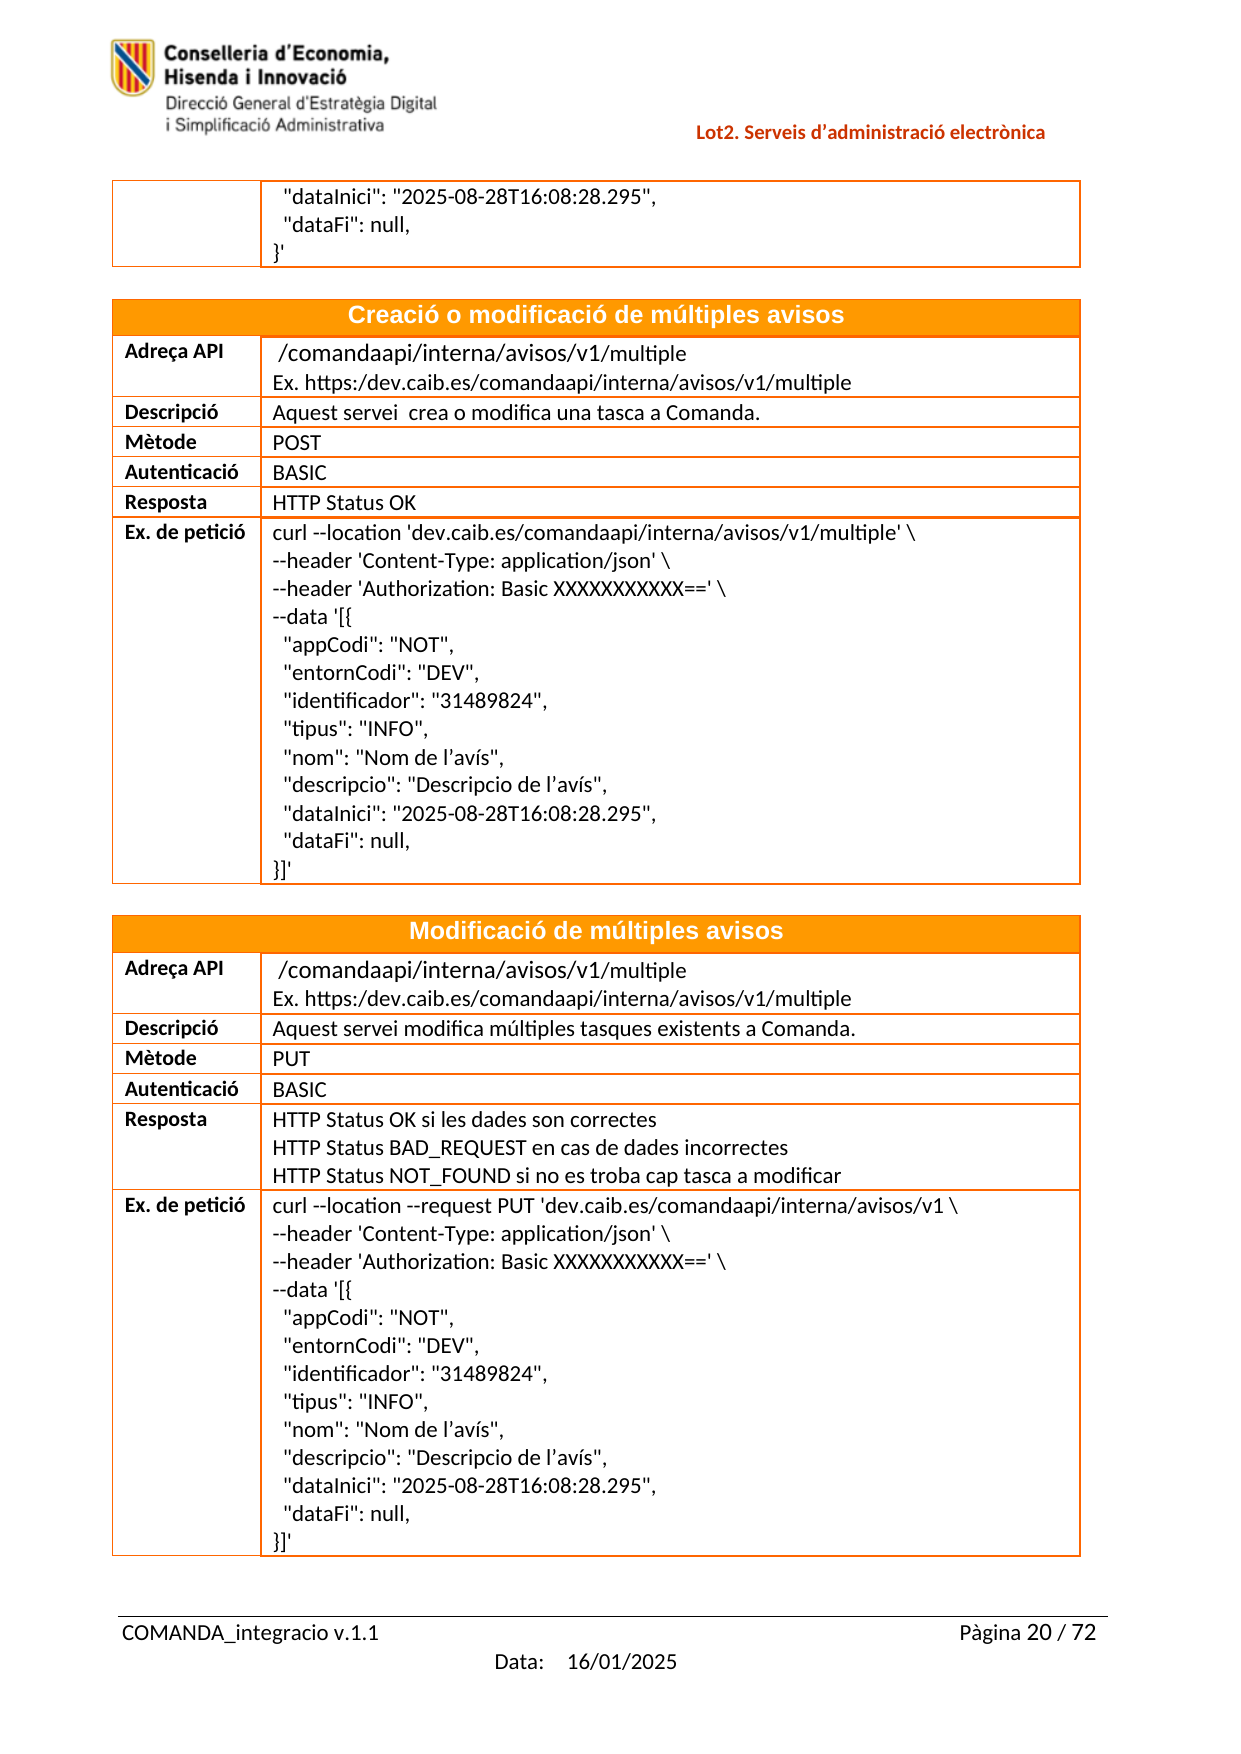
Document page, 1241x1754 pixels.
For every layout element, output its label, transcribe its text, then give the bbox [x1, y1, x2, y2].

table_cell Descripció [113, 1014, 260, 1042]
table_cell HTTP Status OK [262, 488, 1079, 516]
table_cell Mètode [113, 427, 260, 456]
table_cell POST [262, 428, 1079, 456]
table_cell Autenticació [113, 457, 260, 486]
table_cell Resposta [113, 1104, 260, 1189]
table_cell BASIC [262, 1075, 1079, 1103]
picture [100, 26, 467, 156]
table_cell Ex. de petició [113, 1190, 260, 1555]
table_cell Resposta [113, 487, 260, 516]
table_cell curl --location 'dev.caib.es/comandaapi/interna/avisos/v1/multiple' \ --header 'Content-Type: application/json' \ --header 'Authorization: Basic XXXXXXXXXXX==' \ --data '[{ "appCodi": "NOT", "entornCodi": "DEV", "identificador": "31489824", "tipus": "INFO", "nom": "Nom de l’avís", "descripcio": "Descripcio de l’avís", "dataInici": "2025-08-28T16:08:28.295", "dataFi": null, }]' [262, 519, 1079, 883]
table_cell Descripció [113, 397, 260, 426]
table_cell Autenticació [113, 1074, 260, 1103]
table_cell Adreça API [113, 336, 260, 396]
table_cell Aquest servei modifica múltiples tasques existents a Comanda. [262, 1015, 1079, 1042]
table_cell PUT [262, 1045, 1079, 1073]
table_cell [113, 181, 260, 266]
table_cell Ex. de petició [113, 518, 260, 883]
table_cell Mètode [113, 1044, 260, 1073]
table_cell BASIC [262, 458, 1079, 486]
table_cell /comandaapi/interna/avisos/v1/multiple Ex. https:/dev.caib.es/comandaapi/interna/avisos/v1/multiple [262, 338, 1079, 396]
table_cell "dataInici": "2025-08-28T16:08:28.295", "dataFi": null, }' [262, 182, 1079, 266]
table_cell HTTP Status OK si les dades son correctes HTTP Status BAD_REQUEST en cas de dades incorrectes HTTP Status NOT_FOUND si no es troba cap tasca a modificar [262, 1105, 1079, 1189]
table_cell Aquest servei crea o modifica una tasca a Comanda. [262, 398, 1079, 426]
table_cell Adreça API [113, 953, 260, 1012]
table_cell /comandaapi/interna/avisos/v1/multiple Ex. https:/dev.caib.es/comandaapi/interna/avisos/v1/multiple [262, 954, 1079, 1012]
table_cell curl --location --request PUT 'dev.caib.es/comandaapi/interna/avisos/v1 \ --header 'Content-Type: application/json' \ --header 'Authorization: Basic XXXXXXXXXXX==' \ --data '[{ "appCodi": "NOT", "entornCodi": "DEV", "identificador": "31489824", "tipus": "INFO", "nom": "Nom de l’avís", "descripcio": "Descripcio de l’avís", "dataInici": "2025-08-28T16:08:28.295", "dataFi": null, }]' [262, 1191, 1079, 1555]
table_header Creació o modificació de múltiples avisos [113, 300, 1079, 335]
table_header Modificació de múltiples avisos [113, 916, 1079, 952]
